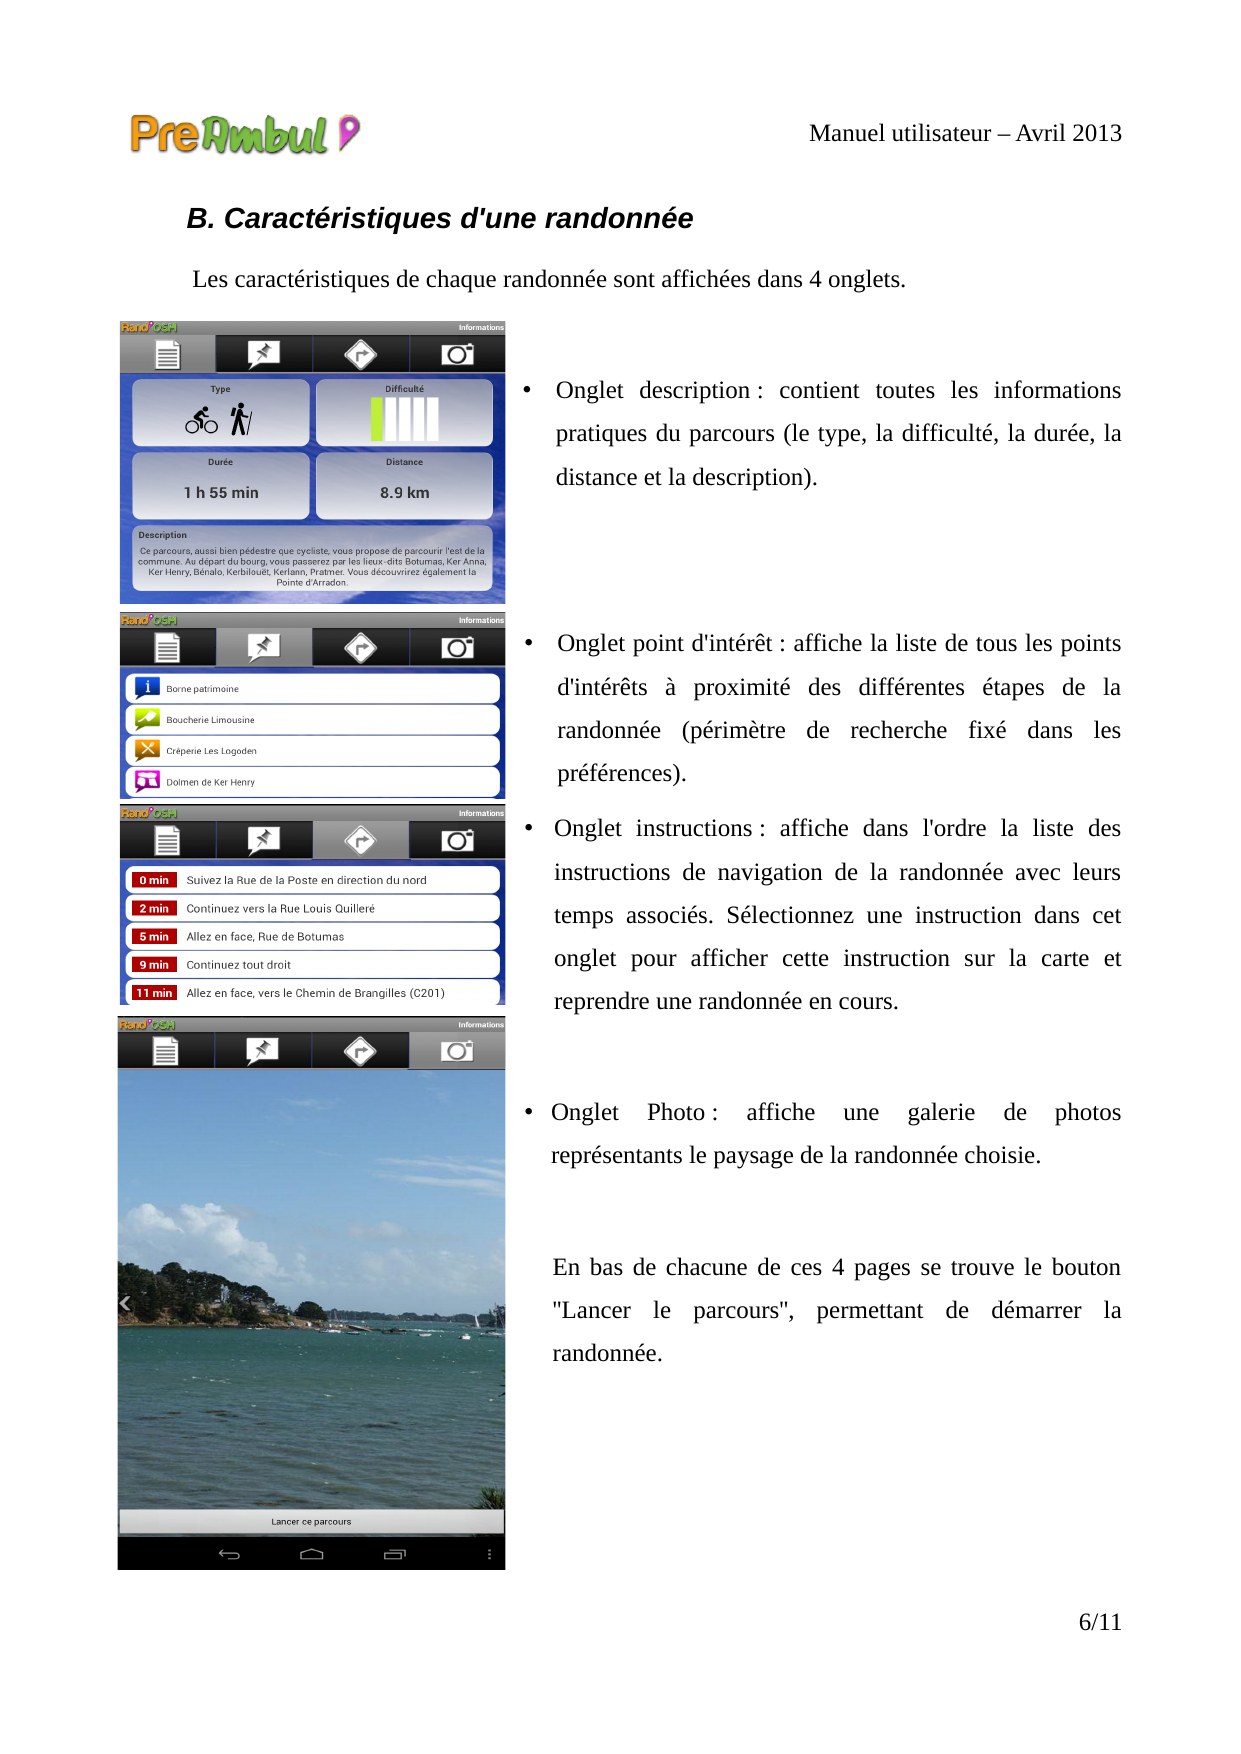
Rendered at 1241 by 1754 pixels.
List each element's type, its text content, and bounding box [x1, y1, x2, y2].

list Onglet description : contient toutes les informations pratiques du parcours (le type, la difficulté, la durée, la distance et la description). [506, 375, 1122, 490]
picture [118, 103, 371, 162]
list Onglet instructions : affiche dans l'ordre la liste des instructions de navigation de la randonnée avec leurs temps associés. Sélectionnez une instruction dans cet onglet pour afficher cette instruction sur la carte et reprendre une randonnée en cours. [137, 813, 1122, 1015]
text Les caractéristiques de chaque randonnée sont affichées dans 4 onglets. [118, 264, 1122, 293]
subtitle Caractéristiques d'une randonnée [118, 201, 1122, 235]
list Onglet point d'intérêt : affiche la liste de tous les points d'intérêts à proximité des différentes étapes de la randonnée (périmètre de recherche fixé dans les préférences). [506, 628, 1122, 787]
text En bas de chacune de ces 4 pages se trouve le bouton ''Lancer le parcours'', permettant de démarrer la randonnée. [552, 1252, 1122, 1367]
list Onglet Photo : affiche une galerie de photos représentants le paysage de la randonnée choisie. [506, 1097, 1122, 1169]
